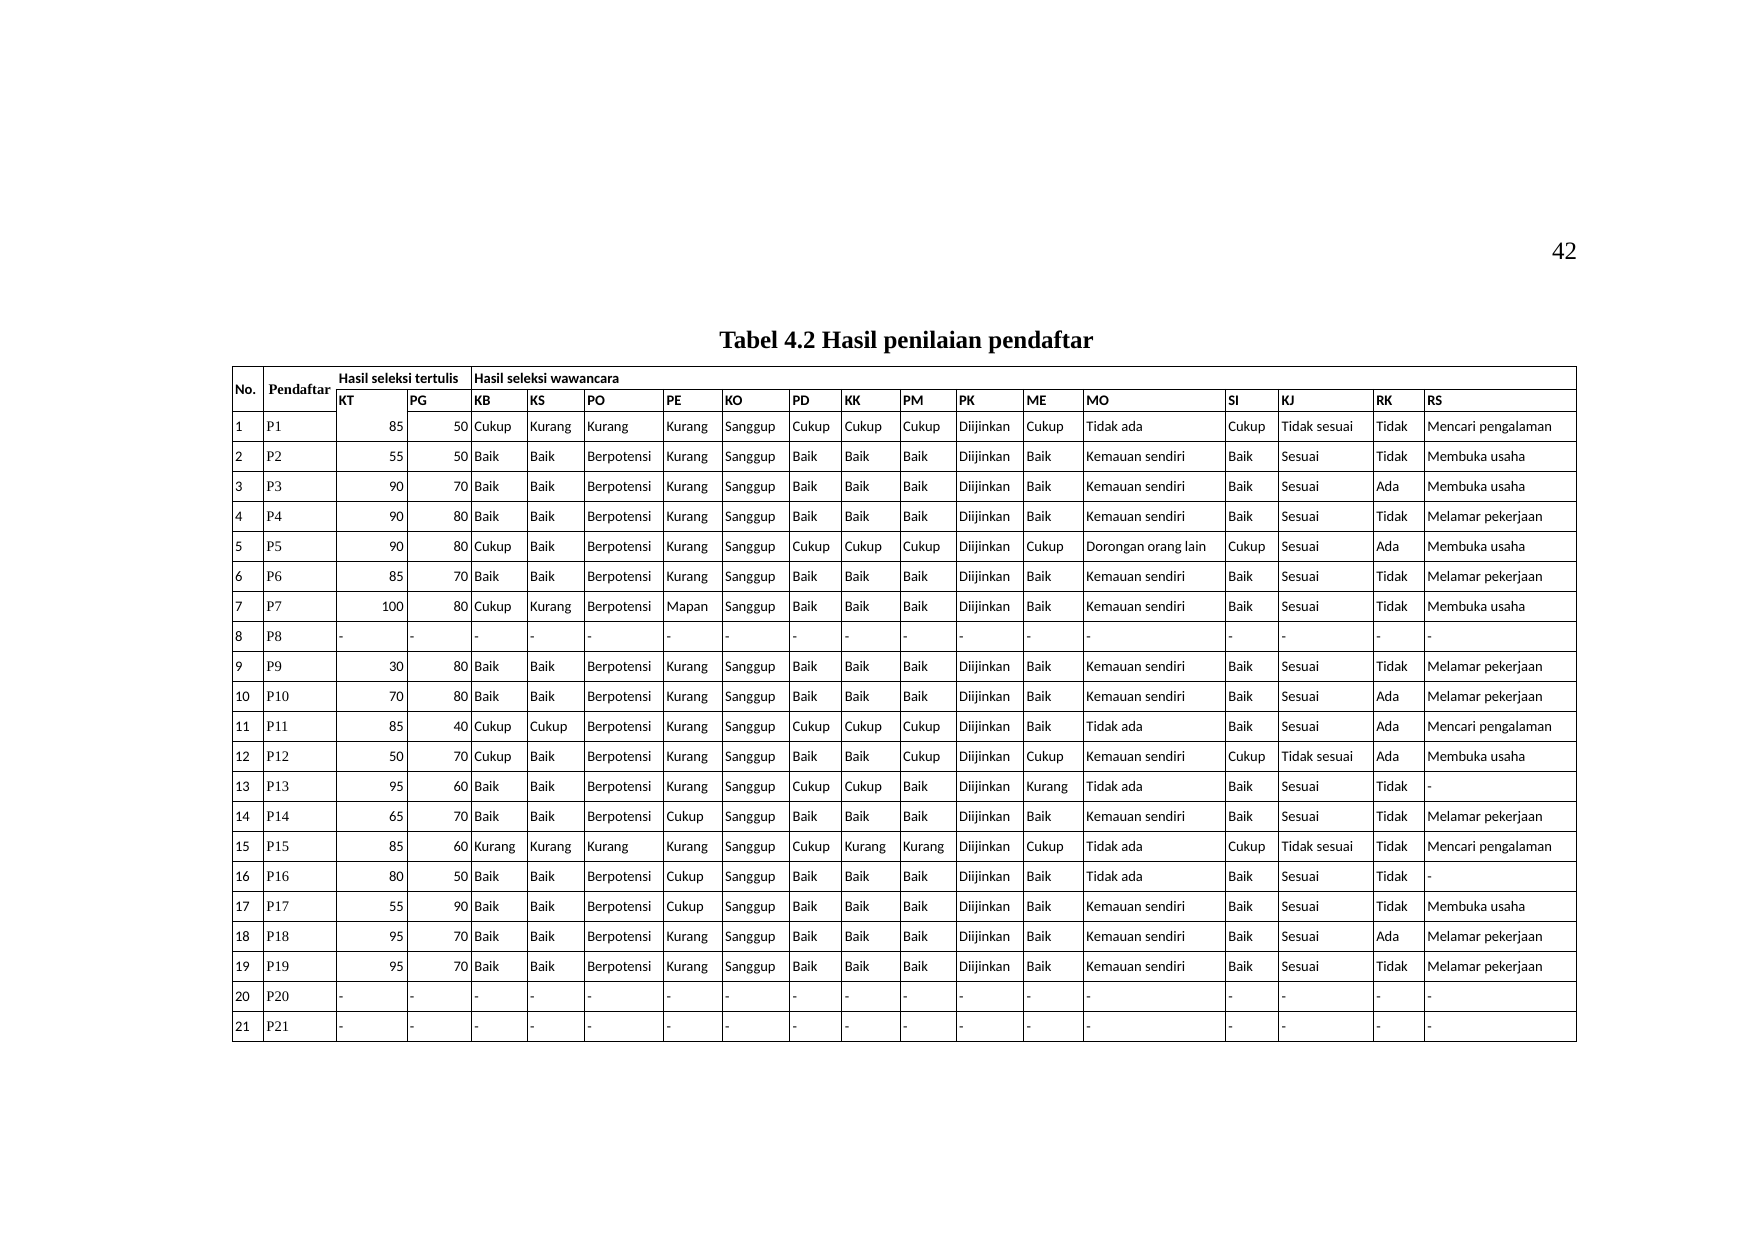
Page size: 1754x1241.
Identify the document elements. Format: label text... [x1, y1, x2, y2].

table_cell Kurang [664, 652, 722, 681]
table_cell Baik [528, 862, 584, 891]
table_cell - [585, 622, 663, 651]
table_cell Tidak [1374, 952, 1424, 981]
table_cell Diijinkan [957, 922, 1023, 951]
table_cell Sanggup [723, 892, 789, 921]
table_cell Baik [1226, 502, 1278, 531]
table_cell Kurang [664, 712, 722, 741]
table_cell Diijinkan [957, 802, 1023, 831]
table_cell Kemauan sendiri [1084, 652, 1225, 681]
table_cell - [723, 982, 789, 1011]
table_cell Sesuai [1279, 502, 1373, 531]
table_cell Baik [790, 472, 841, 501]
table_cell Baik [472, 802, 527, 831]
table_cell Berpotensi [585, 502, 663, 531]
table_cell Sesuai [1279, 682, 1373, 711]
table_cell PK [957, 390, 1023, 411]
table_cell - [1279, 982, 1373, 1011]
table_cell Baik [528, 562, 584, 591]
table_cell Baik [528, 502, 584, 531]
table_cell Baik [901, 892, 956, 921]
table_cell Baik [528, 802, 584, 831]
table_cell Baik [1024, 862, 1083, 891]
table_cell P4 [264, 502, 336, 531]
table_cell Dorongan orang lain [1084, 532, 1225, 561]
table_cell Baik [472, 502, 527, 531]
table_cell Baik [1024, 652, 1083, 681]
table_cell Baik [1226, 442, 1278, 471]
table_cell Cukup [790, 712, 841, 741]
table_cell - [1024, 622, 1083, 651]
table_cell Kurang [664, 562, 722, 591]
table_cell Tidak sesuai [1279, 742, 1373, 771]
table_cell Tidak [1374, 652, 1424, 681]
table_cell Tidak ada [1084, 412, 1225, 441]
table_cell Sesuai [1279, 712, 1373, 741]
table_cell Kemauan sendiri [1084, 952, 1225, 981]
table_cell Kemauan sendiri [1084, 742, 1225, 771]
table_cell Baik [528, 682, 584, 711]
table_cell PE [664, 390, 722, 411]
table_cell - [790, 982, 841, 1011]
table_cell Tidak [1374, 802, 1424, 831]
table_cell Membuka usaha [1425, 892, 1576, 921]
table_cell - [472, 1012, 527, 1041]
table_cell 80 [408, 502, 471, 531]
table_cell Baik [842, 562, 900, 591]
table_cell Cukup [1226, 412, 1278, 441]
table_cell Kurang [664, 442, 722, 471]
table_cell Cukup [842, 412, 900, 441]
table_cell Baik [528, 922, 584, 951]
table_cell Baik [901, 592, 956, 621]
table_cell 70 [408, 562, 471, 591]
table_cell Cukup [842, 772, 900, 801]
table_cell Cukup [1226, 832, 1278, 861]
table_cell - [957, 982, 1023, 1011]
table_cell Kurang [901, 832, 956, 861]
table_cell Baik [1024, 472, 1083, 501]
table_cell Kurang [664, 502, 722, 531]
table_cell - [337, 982, 407, 1011]
table_cell P18 [264, 922, 336, 951]
table_cell Melamar pekerjaan [1425, 802, 1576, 831]
table_cell Baik [472, 682, 527, 711]
table_cell Cukup [790, 832, 841, 861]
table_cell - [528, 1012, 584, 1041]
table_cell 95 [337, 952, 407, 981]
table_cell Cukup [1024, 532, 1083, 561]
table_cell KK [842, 390, 900, 411]
table_cell 1 [233, 412, 263, 441]
table_cell P17 [264, 892, 336, 921]
table_cell 9 [233, 652, 263, 681]
table_cell 85 [337, 411, 407, 441]
table_header Hasil seleksi tertulis [336, 367, 471, 389]
table_cell P14 [264, 802, 336, 831]
table_cell Mencari pengalaman [1425, 412, 1576, 441]
table_cell Cukup [472, 532, 527, 561]
table_cell Sanggup [723, 802, 789, 831]
table_cell 15 [233, 832, 263, 861]
table_cell Baik [528, 742, 584, 771]
table_cell Cukup [1226, 742, 1278, 771]
table_cell 85 [337, 832, 407, 861]
table_cell Kurang [664, 532, 722, 561]
table_cell Cukup [790, 772, 841, 801]
table_cell Kemauan sendiri [1084, 502, 1225, 531]
table_cell Tidak [1374, 442, 1424, 471]
table_cell - [1425, 772, 1576, 801]
table_cell 90 [337, 472, 407, 501]
table_cell Kurang [528, 832, 584, 861]
table_cell PM [901, 390, 956, 411]
table_cell Sesuai [1279, 892, 1373, 921]
table_cell RS [1425, 390, 1576, 411]
table_cell Berpotensi [585, 802, 663, 831]
table_cell - [664, 622, 722, 651]
table_cell Sanggup [723, 502, 789, 531]
table_cell Baik [1226, 682, 1278, 711]
table_cell Baik [472, 952, 527, 981]
table_cell Ada [1374, 472, 1424, 501]
table_cell Baik [790, 862, 841, 891]
table_cell Diijinkan [957, 502, 1023, 531]
table_cell 50 [337, 742, 407, 771]
table_cell Berpotensi [585, 442, 663, 471]
table_cell - [842, 622, 900, 651]
table_cell - [1024, 1012, 1083, 1041]
text Tabel 4.2 Hasil penilaian pendaftar [236, 325, 1577, 354]
table_cell Membuka usaha [1425, 442, 1576, 471]
table_cell P8 [264, 622, 336, 651]
table_cell Sanggup [723, 532, 789, 561]
table_cell Baik [790, 742, 841, 771]
table_cell - [790, 622, 841, 651]
table_cell 3 [233, 472, 263, 501]
table_cell Ada [1374, 532, 1424, 561]
table_cell Baik [842, 502, 900, 531]
table_cell Kemauan sendiri [1084, 592, 1225, 621]
table_cell Kurang [664, 412, 722, 441]
table_cell Sesuai [1279, 652, 1373, 681]
table_cell Mapan [664, 592, 722, 621]
table_cell P7 [264, 592, 336, 621]
table_cell Membuka usaha [1425, 742, 1576, 771]
table_cell Berpotensi [585, 862, 663, 891]
table_header Pendaftar [264, 367, 336, 411]
table_cell 70 [408, 742, 471, 771]
table_cell - [901, 1012, 956, 1041]
table_cell Sesuai [1279, 922, 1373, 951]
table_cell Cukup [472, 412, 527, 441]
table_cell Melamar pekerjaan [1425, 562, 1576, 591]
table_cell - [585, 982, 663, 1011]
table_cell Kurang [664, 832, 722, 861]
table_cell Baik [790, 892, 841, 921]
table_cell - [1374, 982, 1424, 1011]
table_cell Kurang [664, 952, 722, 981]
table_cell KO [723, 390, 789, 411]
table_cell Kemauan sendiri [1084, 892, 1225, 921]
table_cell PD [790, 390, 841, 411]
table_cell Sanggup [723, 862, 789, 891]
table_cell Kemauan sendiri [1084, 472, 1225, 501]
table_cell - [1084, 982, 1225, 1011]
table_cell Sanggup [723, 742, 789, 771]
table_cell Sanggup [723, 772, 789, 801]
table_cell Baik [1226, 652, 1278, 681]
table_cell Baik [901, 682, 956, 711]
table_cell Diijinkan [957, 892, 1023, 921]
table_cell Baik [901, 862, 956, 891]
table_cell Kurang [585, 412, 663, 441]
table_cell 4 [233, 502, 263, 531]
table_cell 95 [337, 922, 407, 951]
table_cell Baik [472, 892, 527, 921]
table_cell Baik [528, 532, 584, 561]
table_cell Sesuai [1279, 532, 1373, 561]
table_cell 70 [337, 682, 407, 711]
table_cell 2 [233, 442, 263, 471]
table_cell Berpotensi [585, 682, 663, 711]
table_cell Cukup [472, 742, 527, 771]
table_cell Diijinkan [957, 562, 1023, 591]
table_cell Baik [528, 952, 584, 981]
table_cell Diijinkan [957, 592, 1023, 621]
table_cell Baik [790, 802, 841, 831]
table_cell 80 [408, 592, 471, 621]
table_cell Sanggup [723, 562, 789, 591]
table_cell - [664, 1012, 722, 1041]
table_cell 70 [408, 952, 471, 981]
table_cell Cukup [1226, 532, 1278, 561]
table_cell Baik [790, 592, 841, 621]
table_cell Baik [842, 592, 900, 621]
table_cell - [957, 622, 1023, 651]
table_cell - [842, 1012, 900, 1041]
table_cell Ada [1374, 682, 1424, 711]
table_cell - [790, 1012, 841, 1041]
table_cell 70 [408, 802, 471, 831]
table_cell 13 [233, 772, 263, 801]
table_cell Berpotensi [585, 562, 663, 591]
table_cell Cukup [472, 592, 527, 621]
table_cell Baik [842, 652, 900, 681]
table_cell Membuka usaha [1425, 472, 1576, 501]
table_cell - [957, 1012, 1023, 1041]
table_cell Tidak [1374, 832, 1424, 861]
table_cell Baik [901, 772, 956, 801]
table_cell Baik [901, 652, 956, 681]
table_cell Baik [1024, 952, 1083, 981]
table_cell P12 [264, 742, 336, 771]
table_cell Cukup [1024, 832, 1083, 861]
table_cell - [664, 982, 722, 1011]
table_cell Kurang [664, 742, 722, 771]
table_cell Baik [1024, 892, 1083, 921]
table_cell Baik [790, 562, 841, 591]
table_cell Baik [901, 952, 956, 981]
table_cell 18 [233, 922, 263, 951]
table_cell Tidak sesuai [1279, 832, 1373, 861]
table_cell Cukup [901, 412, 956, 441]
table_cell Cukup [901, 742, 956, 771]
table_cell Baik [528, 442, 584, 471]
table_cell 5 [233, 532, 263, 561]
table_cell - [1226, 1012, 1278, 1041]
table_cell - [842, 982, 900, 1011]
table_cell - [723, 1012, 789, 1041]
table_cell 60 [408, 772, 471, 801]
table_cell - [337, 1012, 407, 1041]
table_cell Tidak ada [1084, 712, 1225, 741]
table_cell - [1374, 622, 1424, 651]
table_cell Kemauan sendiri [1084, 922, 1225, 951]
table_cell Cukup [901, 712, 956, 741]
table_cell Kurang [585, 832, 663, 861]
table_cell - [1084, 622, 1225, 651]
table_cell Diijinkan [957, 412, 1023, 441]
table_cell Berpotensi [585, 772, 663, 801]
table_cell Cukup [472, 712, 527, 741]
table_cell P9 [264, 652, 336, 681]
table_cell Baik [1226, 712, 1278, 741]
table_cell P20 [264, 982, 336, 1011]
table_cell - [901, 622, 956, 651]
table_cell Baik [842, 742, 900, 771]
table_cell Mencari pengalaman [1425, 832, 1576, 861]
table_cell Sanggup [723, 712, 789, 741]
table_cell 20 [233, 982, 263, 1011]
table_cell Kurang [528, 592, 584, 621]
table_cell P5 [264, 532, 336, 561]
table_cell Baik [528, 652, 584, 681]
table_cell Baik [1226, 892, 1278, 921]
table_cell Sanggup [723, 592, 789, 621]
table_cell Berpotensi [585, 472, 663, 501]
table_cell - [723, 622, 789, 651]
table_cell Ada [1374, 712, 1424, 741]
table_cell Kemauan sendiri [1084, 442, 1225, 471]
table_cell Ada [1374, 742, 1424, 771]
table_cell Baik [790, 502, 841, 531]
table_cell Baik [901, 562, 956, 591]
table_cell 85 [337, 562, 407, 591]
table_cell Diijinkan [957, 952, 1023, 981]
table_cell Baik [1024, 592, 1083, 621]
table_cell Cukup [790, 532, 841, 561]
table_cell 50 [408, 442, 471, 471]
table_cell - [1226, 982, 1278, 1011]
table_cell Sanggup [723, 472, 789, 501]
table_cell Sesuai [1279, 952, 1373, 981]
table_header Hasil seleksi wawancara [472, 367, 1576, 389]
table_cell - [1425, 862, 1576, 891]
table_cell - [1279, 1012, 1373, 1041]
table_cell - [408, 622, 471, 651]
table_cell 50 [408, 412, 471, 441]
table_cell 50 [408, 862, 471, 891]
table_cell 10 [233, 682, 263, 711]
table_cell Melamar pekerjaan [1425, 502, 1576, 531]
table_cell - [528, 622, 584, 651]
table_cell Tidak [1374, 562, 1424, 591]
table_cell Tidak [1374, 772, 1424, 801]
table_cell Sanggup [723, 922, 789, 951]
table_cell KS [528, 390, 584, 411]
table_cell Kemauan sendiri [1084, 802, 1225, 831]
table_cell Baik [1024, 562, 1083, 591]
table_cell Tidak [1374, 412, 1424, 441]
table_cell Baik [1226, 862, 1278, 891]
table_cell Baik [901, 802, 956, 831]
table_cell Sesuai [1279, 562, 1373, 591]
table_cell KB [472, 390, 527, 411]
table_cell 8 [233, 622, 263, 651]
table_cell Tidak ada [1084, 862, 1225, 891]
table_cell PO [585, 390, 663, 411]
table_cell P2 [264, 442, 336, 471]
table_cell P11 [264, 712, 336, 741]
table_cell Sanggup [723, 952, 789, 981]
table_cell Kurang [664, 922, 722, 951]
table_cell Baik [472, 922, 527, 951]
table_cell 70 [408, 922, 471, 951]
table_cell Baik [1226, 922, 1278, 951]
table_cell 19 [233, 952, 263, 981]
table_cell P16 [264, 862, 336, 891]
table_cell 55 [337, 442, 407, 471]
table_cell P13 [264, 772, 336, 801]
table_cell Kurang [664, 772, 722, 801]
table_cell Diijinkan [957, 772, 1023, 801]
table_cell Melamar pekerjaan [1425, 682, 1576, 711]
table_cell Kurang [842, 832, 900, 861]
table_cell Kurang [664, 682, 722, 711]
table_cell 11 [233, 712, 263, 741]
table_cell MO [1084, 390, 1225, 411]
table_cell 90 [337, 502, 407, 531]
table_cell 30 [337, 652, 407, 681]
table_cell KJ [1279, 390, 1373, 411]
table_cell - [1374, 1012, 1424, 1041]
table_cell Sanggup [723, 682, 789, 711]
table_cell Diijinkan [957, 652, 1023, 681]
table_cell Baik [842, 442, 900, 471]
table_cell 80 [408, 682, 471, 711]
table_cell Cukup [664, 802, 722, 831]
table_cell P21 [264, 1012, 336, 1041]
table_cell Sesuai [1279, 772, 1373, 801]
table_cell Ada [1374, 922, 1424, 951]
table_cell Cukup [664, 892, 722, 921]
table_cell Baik [1226, 592, 1278, 621]
table_cell 95 [337, 772, 407, 801]
table_cell Baik [472, 442, 527, 471]
table_cell Kurang [1024, 772, 1083, 801]
table_cell Baik [842, 862, 900, 891]
table_cell Tidak [1374, 892, 1424, 921]
table_cell Baik [472, 772, 527, 801]
table_cell 70 [408, 472, 471, 501]
table_cell Baik [901, 922, 956, 951]
table_cell Baik [842, 682, 900, 711]
table_cell 7 [233, 592, 263, 621]
table_cell Berpotensi [585, 532, 663, 561]
table_cell Kurang [528, 412, 584, 441]
table_cell Kurang [472, 832, 527, 861]
table_cell Baik [790, 442, 841, 471]
table_cell Baik [790, 952, 841, 981]
table_cell Tidak ada [1084, 832, 1225, 861]
table_cell - [408, 982, 471, 1011]
table_cell Sanggup [723, 442, 789, 471]
table_cell 80 [408, 652, 471, 681]
table_cell Kemauan sendiri [1084, 682, 1225, 711]
table_cell P15 [264, 832, 336, 861]
table_cell - [1084, 1012, 1225, 1041]
table_cell 80 [408, 532, 471, 561]
table_cell - [1279, 622, 1373, 651]
table_cell Berpotensi [585, 892, 663, 921]
table_cell Sanggup [723, 652, 789, 681]
table_cell P3 [264, 472, 336, 501]
table_cell Cukup [1024, 742, 1083, 771]
table_cell Diijinkan [957, 742, 1023, 771]
table_cell Baik [842, 952, 900, 981]
table_cell 90 [408, 892, 471, 921]
table_cell - [901, 982, 956, 1011]
table_cell P10 [264, 682, 336, 711]
table_cell Baik [790, 652, 841, 681]
table_cell Tidak ada [1084, 772, 1225, 801]
table_cell 12 [233, 742, 263, 771]
table_cell - [1024, 982, 1083, 1011]
table_cell Baik [1226, 562, 1278, 591]
table_cell - [337, 622, 407, 651]
table_cell PG [408, 390, 471, 411]
table_cell Diijinkan [957, 862, 1023, 891]
table_cell Sesuai [1279, 862, 1373, 891]
table_cell Baik [1226, 802, 1278, 831]
table_cell Berpotensi [585, 922, 663, 951]
table_cell 85 [337, 712, 407, 741]
table_cell Baik [472, 652, 527, 681]
table_cell - [1425, 1012, 1576, 1041]
table_cell 100 [337, 592, 407, 621]
table_cell Baik [1226, 952, 1278, 981]
table_cell 65 [337, 802, 407, 831]
table_cell Baik [1024, 442, 1083, 471]
table_cell P1 [264, 412, 336, 441]
table_cell Berpotensi [585, 952, 663, 981]
table_cell Tidak [1374, 502, 1424, 531]
table_cell Baik [790, 922, 841, 951]
table_cell - [1425, 982, 1576, 1011]
table_cell Berpotensi [585, 592, 663, 621]
table_cell 16 [233, 862, 263, 891]
table_cell 14 [233, 802, 263, 831]
table_cell ME [1024, 390, 1083, 411]
table_cell Baik [901, 502, 956, 531]
table_cell Diijinkan [957, 442, 1023, 471]
table_cell - [472, 622, 527, 651]
table_cell Tidak [1374, 592, 1424, 621]
table_cell Baik [1024, 802, 1083, 831]
table_cell Sesuai [1279, 442, 1373, 471]
table_cell Baik [1226, 772, 1278, 801]
table_cell Baik [1024, 712, 1083, 741]
table_cell Sesuai [1279, 472, 1373, 501]
table_cell Tidak sesuai [1279, 412, 1373, 441]
table_cell Cukup [664, 862, 722, 891]
table_cell - [1425, 622, 1576, 651]
table_cell Diijinkan [957, 532, 1023, 561]
table_cell Baik [842, 472, 900, 501]
table_cell Melamar pekerjaan [1425, 952, 1576, 981]
table_cell - [408, 1012, 471, 1041]
table_cell 21 [233, 1012, 263, 1041]
table_cell - [1226, 622, 1278, 651]
table_cell Baik [528, 772, 584, 801]
table_cell Baik [1226, 472, 1278, 501]
table_cell Baik [790, 682, 841, 711]
table_cell Diijinkan [957, 682, 1023, 711]
table_cell Tidak [1374, 862, 1424, 891]
table_cell - [472, 982, 527, 1011]
table_cell SI [1226, 390, 1278, 411]
table_cell Diijinkan [957, 712, 1023, 741]
table_cell Membuka usaha [1425, 592, 1576, 621]
table_cell Baik [842, 802, 900, 831]
table_cell P19 [264, 952, 336, 981]
table_cell Melamar pekerjaan [1425, 922, 1576, 951]
table_cell Baik [842, 892, 900, 921]
table_cell Membuka usaha [1425, 532, 1576, 561]
table_cell Cukup [790, 412, 841, 441]
table_cell Berpotensi [585, 742, 663, 771]
table_cell Kemauan sendiri [1084, 562, 1225, 591]
table_cell Diijinkan [957, 832, 1023, 861]
table_cell Baik [528, 892, 584, 921]
table_cell Baik [1024, 682, 1083, 711]
table_cell Baik [472, 562, 527, 591]
table_cell Cukup [842, 532, 900, 561]
table_cell Sanggup [723, 412, 789, 441]
table_cell 80 [337, 862, 407, 891]
table_cell Berpotensi [585, 712, 663, 741]
table_cell Baik [1024, 502, 1083, 531]
table_cell Baik [528, 472, 584, 501]
table_cell Baik [472, 862, 527, 891]
table_cell 40 [408, 712, 471, 741]
table_cell Diijinkan [957, 472, 1023, 501]
table_cell Kurang [664, 472, 722, 501]
table_cell Cukup [901, 532, 956, 561]
table_cell 60 [408, 832, 471, 861]
table_cell Sanggup [723, 832, 789, 861]
table_cell Sesuai [1279, 592, 1373, 621]
table_cell 90 [337, 532, 407, 561]
table_cell Baik [901, 472, 956, 501]
table_header No. [233, 367, 263, 411]
table_cell Mencari pengalaman [1425, 712, 1576, 741]
table_cell Melamar pekerjaan [1425, 652, 1576, 681]
table_cell RK [1374, 390, 1424, 411]
table_cell P6 [264, 562, 336, 591]
table_cell Baik [472, 472, 527, 501]
table_cell Cukup [528, 712, 584, 741]
table_cell - [585, 1012, 663, 1041]
table_cell Baik [842, 922, 900, 951]
table_cell KT [337, 390, 407, 411]
table_cell 55 [337, 892, 407, 921]
table_cell Baik [901, 442, 956, 471]
table_cell 6 [233, 562, 263, 591]
table_cell 17 [233, 892, 263, 921]
table_cell Berpotensi [585, 652, 663, 681]
table_cell - [528, 982, 584, 1011]
table_cell Cukup [842, 712, 900, 741]
table_cell Sesuai [1279, 802, 1373, 831]
table_cell Baik [1024, 922, 1083, 951]
table_cell Cukup [1024, 412, 1083, 441]
